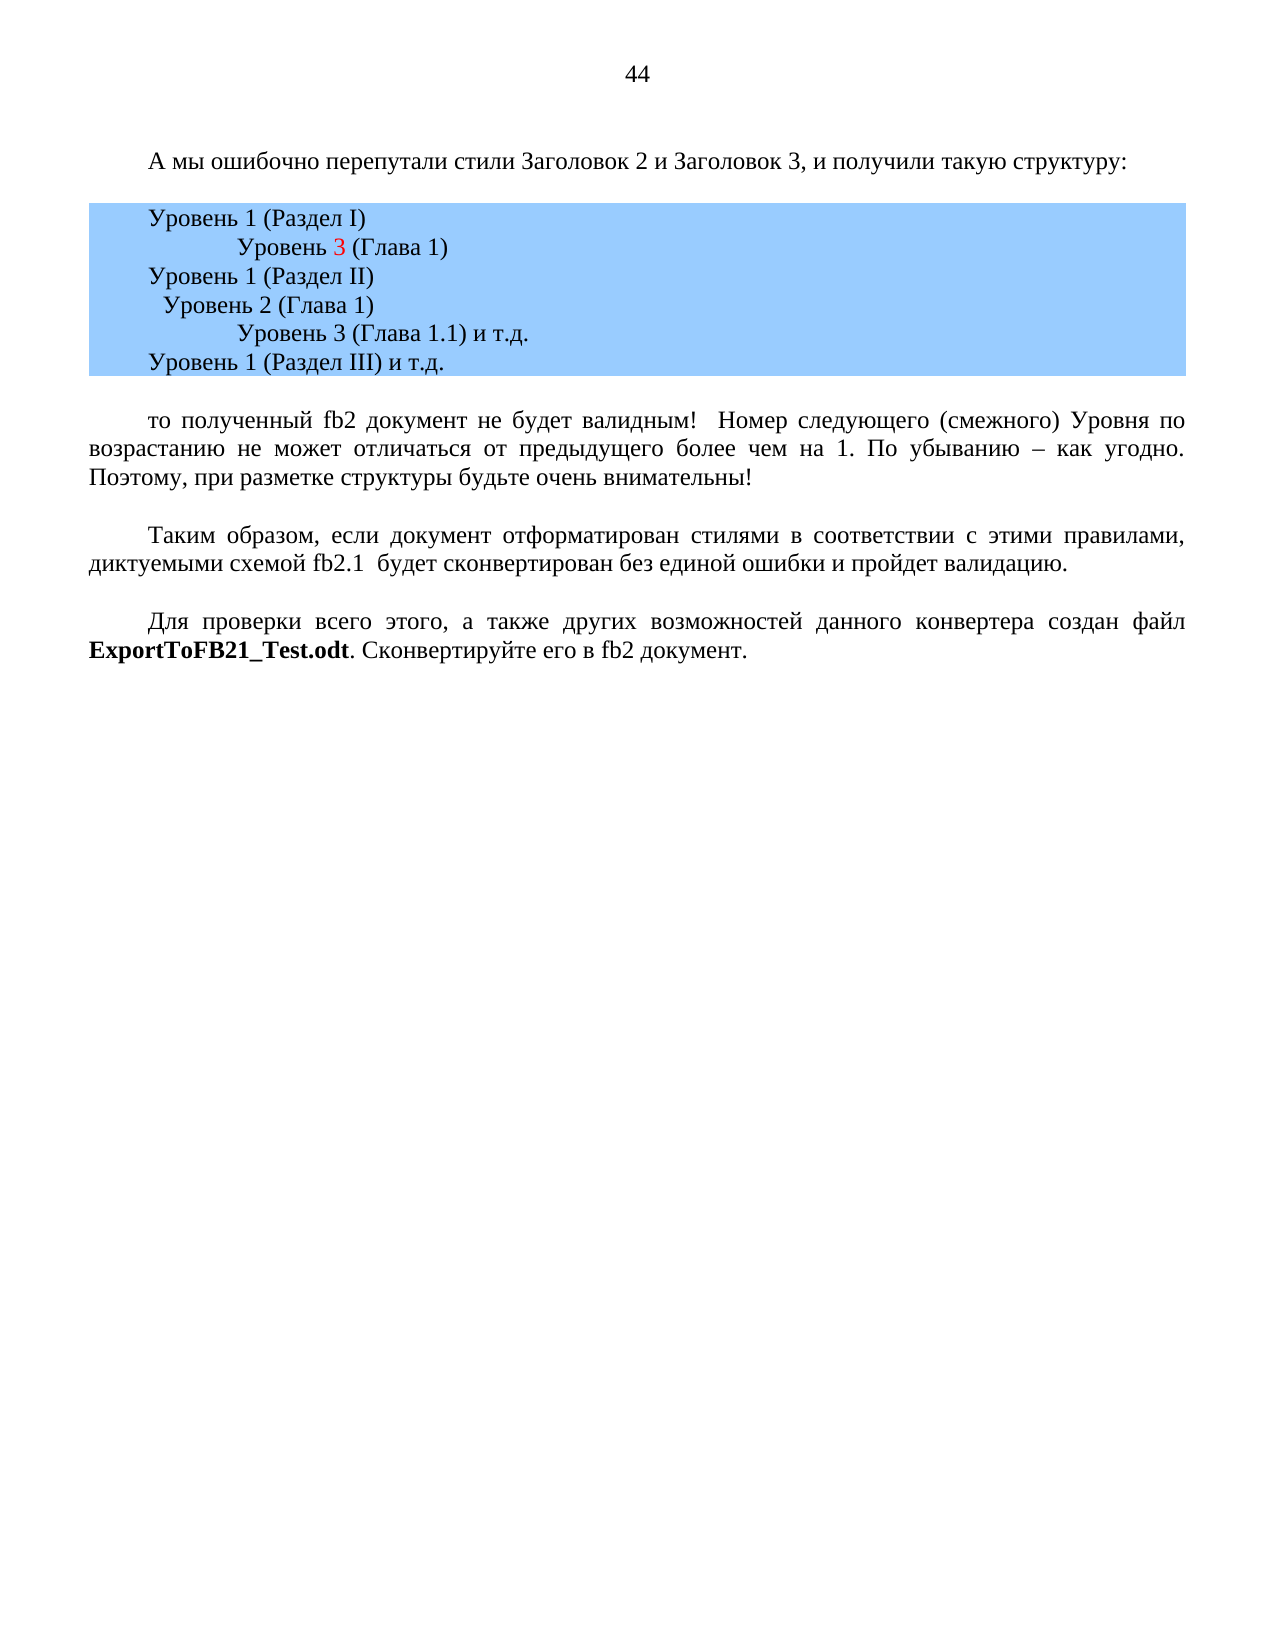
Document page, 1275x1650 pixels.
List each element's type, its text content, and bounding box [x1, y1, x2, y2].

text Уровень 1 (Раздел II) [89, 261, 1186, 290]
text то полученный fb2 документ не будет валидным! Номер следующего (смежного) Уровня по возрастанию не может отличаться от предыдущего более чем на 1. По убыванию – как угодно. Поэтому, при разметке структуры будьте очень внимательны! [89, 405, 1186, 491]
text Уровень 2 (Глава 1) [89, 290, 1186, 318]
text Уровень 3 (Глава 1.1) и т.д. [89, 318, 1186, 347]
text Для проверки всего этого, а также других возможностей данного конвертера создан файл ExportToFB21_Test.odt. Сконвертируйте его в fb2 документ. [89, 606, 1186, 663]
text Уровень 3 (Глава 1) [89, 232, 1186, 261]
text Уровень 1 (Раздел III) и т.д. [89, 347, 1186, 376]
text Таким образом, если документ отформатирован стилями в соответствии с этими правилами, диктуемыми схемой fb2.1 будет сконвертирован без единой ошибки и пройдет валидацию. [89, 520, 1186, 577]
text А мы ошибочно перепутали стили Заголовок 2 и Заголовок 3, и получили такую структуру: [89, 146, 1186, 175]
text Уровень 1 (Раздел I) [89, 203, 1186, 232]
